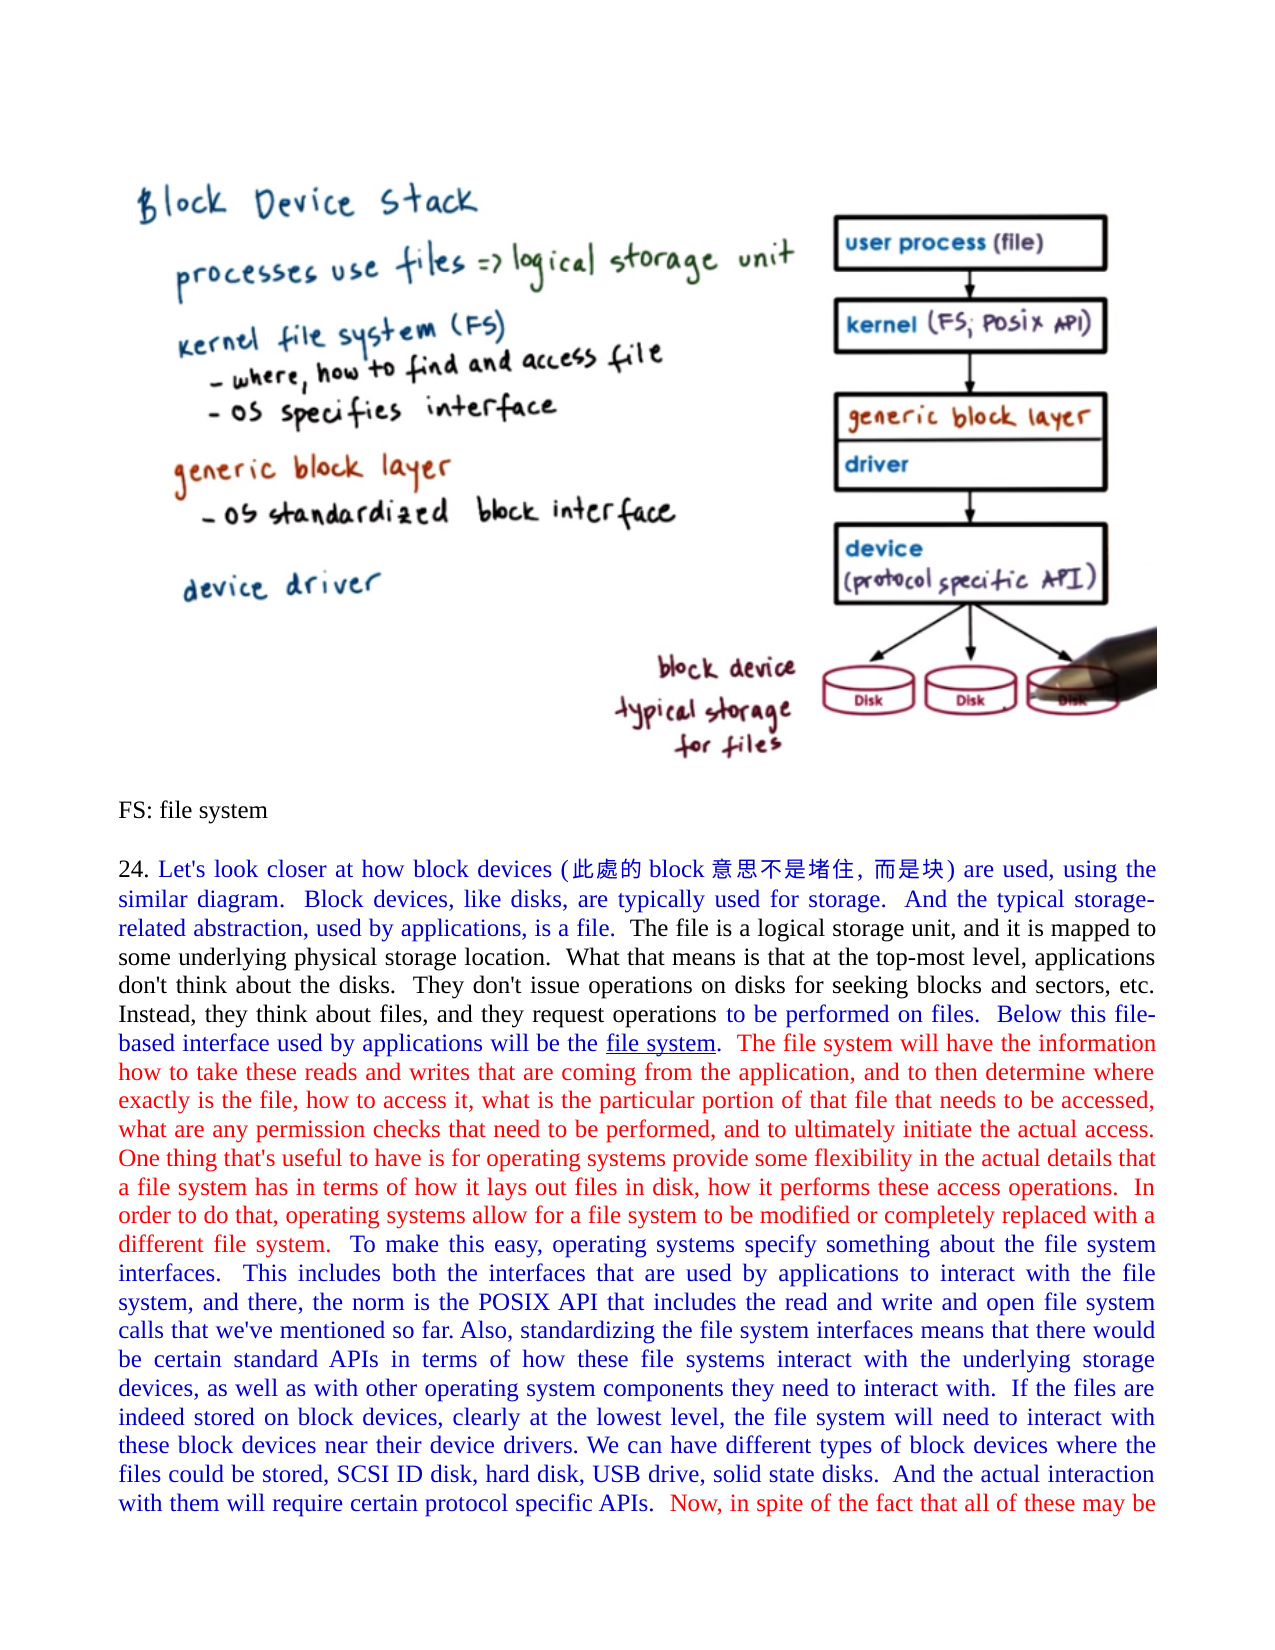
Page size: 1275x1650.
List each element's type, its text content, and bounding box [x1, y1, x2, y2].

picture [118, 175, 1157, 767]
text 24. Let's look closer at how block devices (此處的block意思不是堵住, 而是块) are used, using the similar diagram. Block devices, like disks, are typically used for storage. And the typical storage-related abstraction, used by applications, is a file. The file is a logical storage unit, and it is mapped to some underlying physical storage location. What that means is that at the top-most level, applications don't think about the disks. They don't issue operations on disks for seeking blocks and sectors, etc. Instead, they think about files, and they request operations to be performed on files. Below this file-based interface used by applications will be the file system. The file system will have the information how to take these reads and writes that are coming from the application, and to then determine where exactly is the file, how to access it, what is the particular portion of that file that needs to be accessed, what are any permission checks that need to be performed, and to ultimately initiate the actual access. One thing that's useful to have is for operating systems provide some flexibility in the actual details that a file system has in terms of how it lays out files in disk, how it performs these access operations. In order to do that, operating systems allow for a file system to be modified or completely replaced with a different file system. To make this easy, operating systems specify something about the file system interfaces. This includes both the interfaces that are used by applications to interact with the file system, and there, the norm is the POSIX API that includes the read and write and open file system calls that we've mentioned so far. Also, standardizing the file system interfaces means that there would be certain standard APIs in terms of how these file systems interact with the underlying storage devices, as well as with other operating system components they need to interact with. If the files are indeed stored on block devices, clearly at the lowest level, the file system will need to interact with these block devices near their device drivers. We can have different types of block devices where the files could be stored, SCSI ID disk, hard disk, USB drive, solid state disks. And the actual interaction with them will require certain protocol specific APIs. Now, in spite of the fact that all of these may be [118, 852, 1157, 1517]
text FS: file system [118, 795, 1157, 824]
